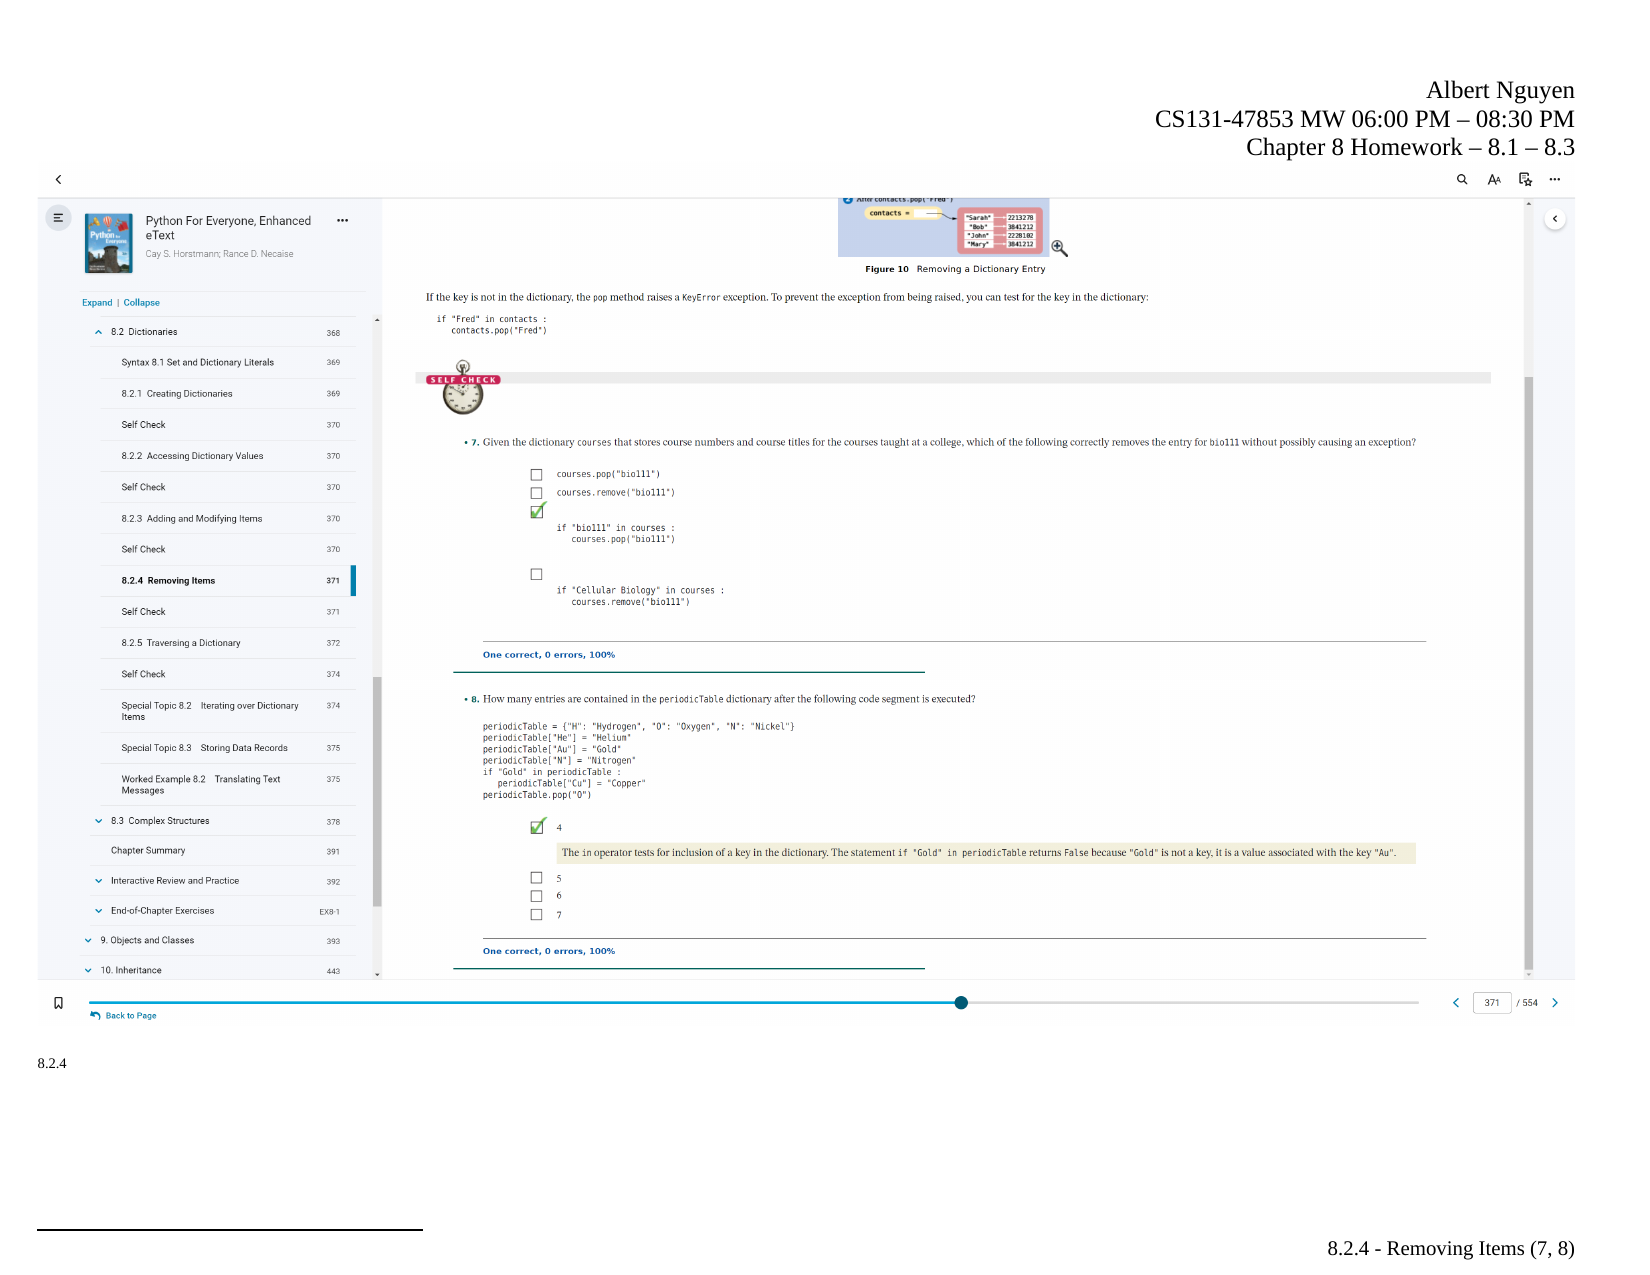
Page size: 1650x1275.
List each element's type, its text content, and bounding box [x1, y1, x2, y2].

picture [37, 161, 1575, 1026]
text - Removing Items (7, 8) [37, 1236, 1575, 1260]
